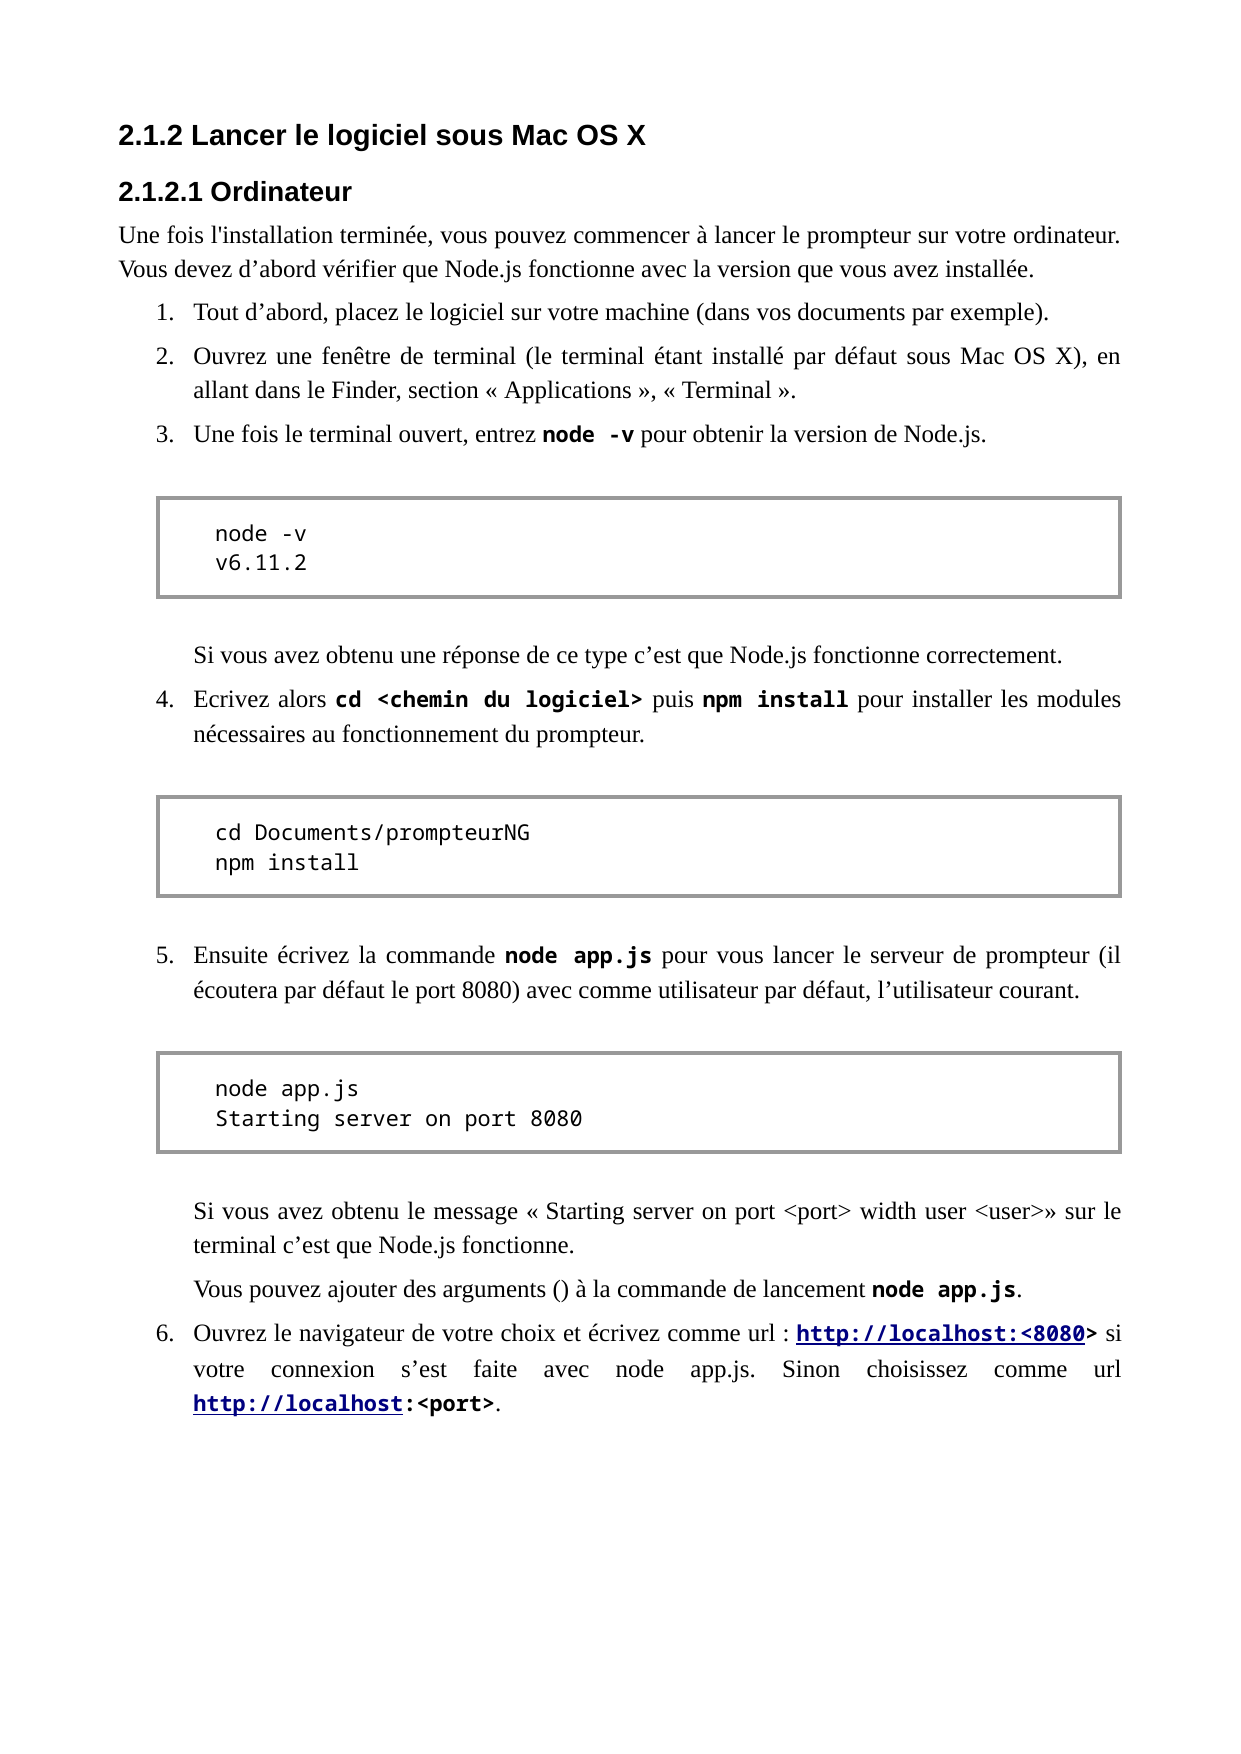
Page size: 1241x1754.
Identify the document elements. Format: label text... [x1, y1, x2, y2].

list node -v v6.11.2 [160, 500, 1118, 595]
list Vous pouvez ajouter des arguments () à la commande de lancement node app.js. [156, 1274, 1122, 1303]
list Si vous avez obtenu une réponse de ce type c’est que Node.js fonctionne correctement. [156, 640, 1122, 669]
list Ensuite écrivez la commande node app.js pour vous lancer le serveur de prompteur (il écoutera par défaut le port 8080) avec comme utilisateur par défaut, l’utilisateur courant. [156, 940, 1122, 1004]
list Tout d’abord, placez le logiciel sur votre machine (dans vos documents par exemple). [156, 297, 1122, 326]
list Ouvrez une fenêtre de terminal (le terminal étant installé par défaut sous Mac OS X), en allant dans le Finder, section « Applications », « Terminal ». [156, 341, 1122, 404]
subtitle 2.1.2 Lancer le logiciel sous Mac OS X [118, 118, 1122, 152]
list cd Documents/prompteurNG npm install [160, 799, 1118, 894]
text Une fois l'installation terminée, vous pouvez commencer à lancer le prompteur sur votre ordinateur. Vous devez d’abord vérifier que Node.js fonctionne avec la version que vous avez installée. [118, 220, 1122, 283]
subtitle 2.1.2.1 Ordinateur [118, 175, 1122, 207]
list Si vous avez obtenu le message « Starting server on port <port> width user <user>» sur le terminal c’est que Node.js fonctionne. [156, 1196, 1122, 1259]
list node app.js Starting server on port 8080 [160, 1055, 1118, 1150]
list Ouvrez le navigateur de votre choix et écrivez comme url : http://localhost:<8080> si votre connexion s’est faite avec node app.js. Sinon choisissez comme url http://localhost:<port>. [156, 1318, 1122, 1418]
list Une fois le terminal ouvert, entrez node -v pour obtenir la version de Node.js. [156, 419, 1122, 448]
list Ecrivez alors cd <chemin du logiciel> puis npm install pour installer les modules nécessaires au fonctionnement du prompteur. [156, 684, 1122, 748]
